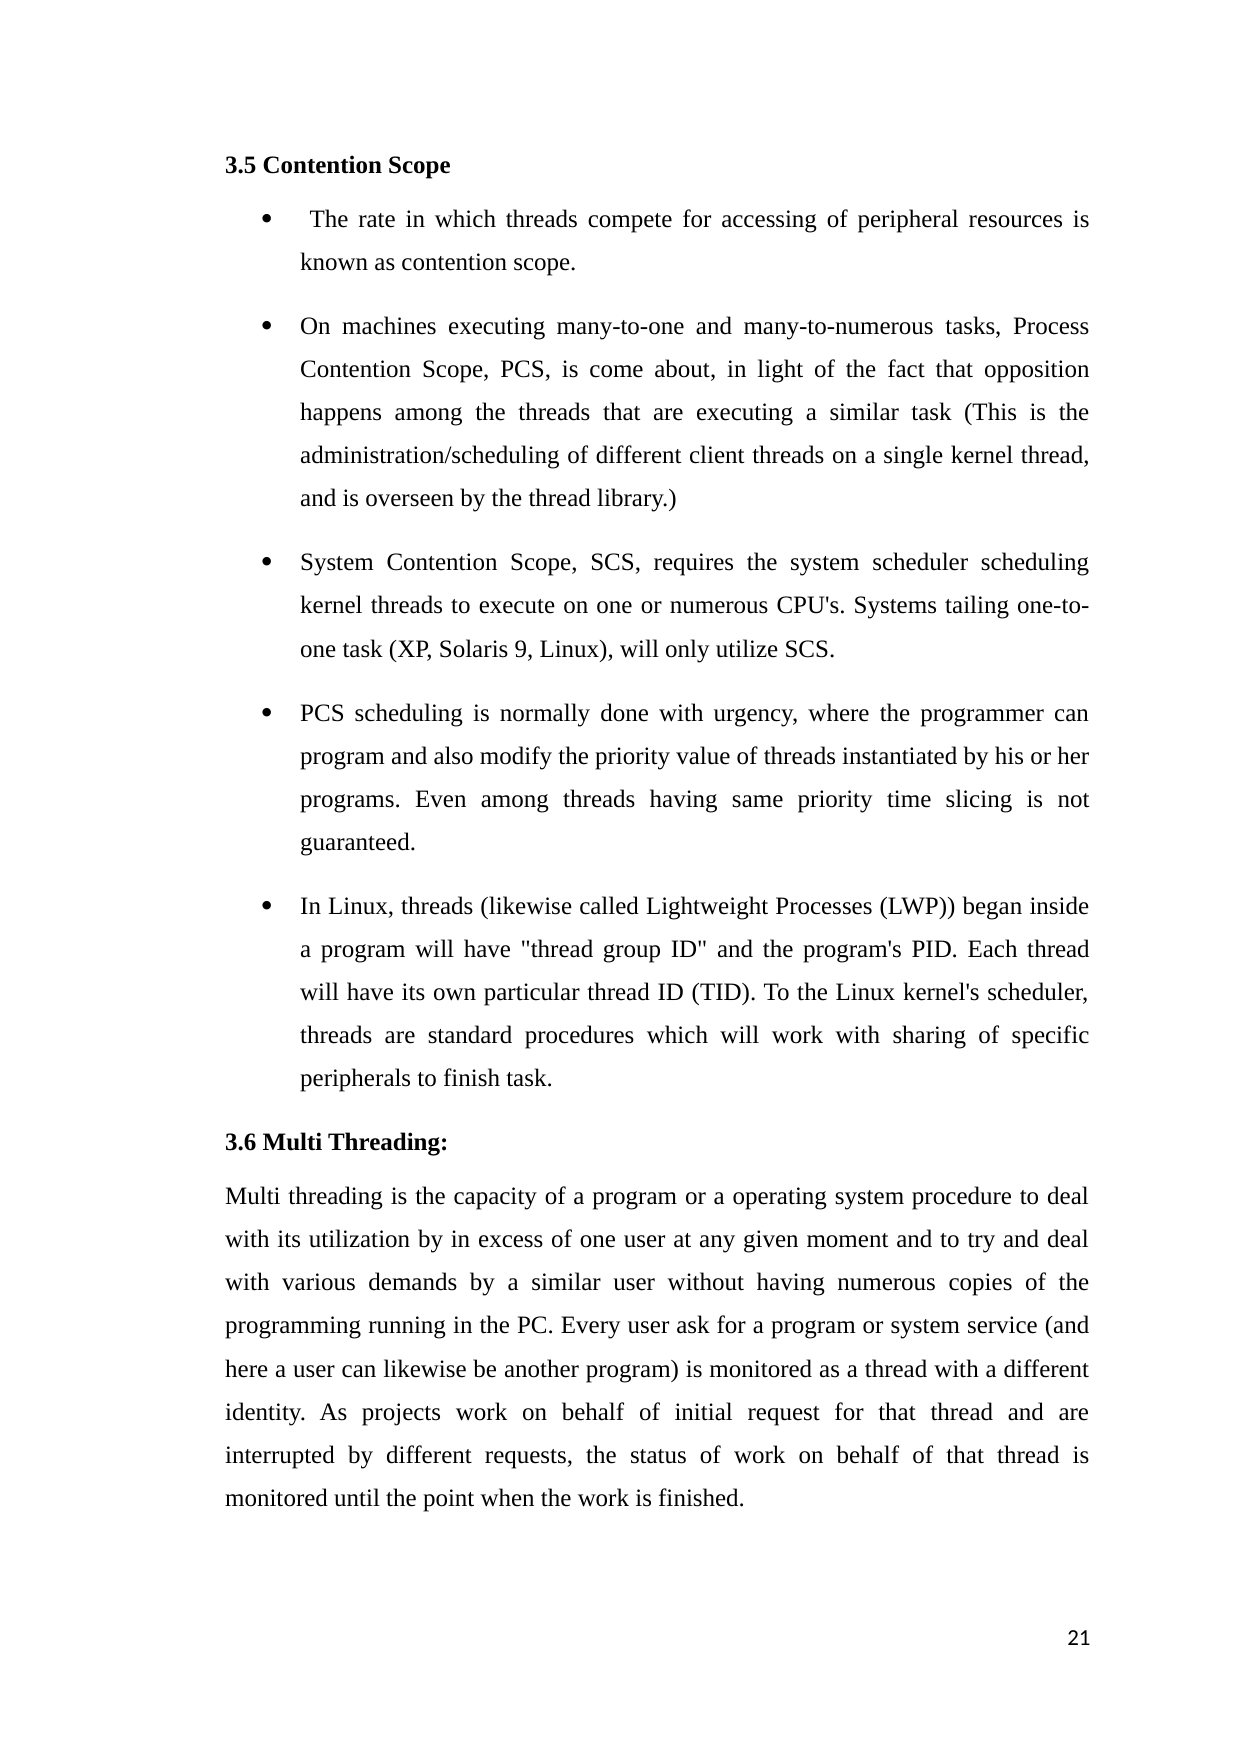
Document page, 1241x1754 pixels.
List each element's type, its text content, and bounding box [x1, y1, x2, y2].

subtitle 3.6 Multi Threading: [225, 1127, 1090, 1156]
list In Linux, threads (likewise called Lightweight Processes (LWP)) began inside a program will have "thread group ID" and the program's PID. Each thread will have its own particular thread ID (TID). To the Linux kernel's scheduler, threads are standard procedures which will work with sharing of specific peripherals to finish task. [262, 891, 1090, 1092]
text Multi threading is the capacity of a program or a operating system procedure to deal with its utilization by in excess of one user at any given moment and to try and deal with various demands by a similar user without having numerous copies of the programming running in the PC. Every user ask for a program or system service (and here a user can likewise be another program) is monitored as a thread with a different identity. As projects work on behalf of initial request for that thread and are interrupted by different requests, the status of work on behalf of that thread is monitored until the point when the work is finished. [225, 1181, 1090, 1512]
list The rate in which threads compete for accessing of peripheral resources is known as contention scope. [262, 204, 1090, 276]
list On machines executing many-to-one and many-to-numerous tasks, Process Contention Scope, PCS, is come about, in light of the fact that opposition happens among the threads that are executing a similar task (This is the administration/scheduling of different client threads on a single kernel thread, and is overseen by the thread library.) [262, 311, 1090, 512]
list System Contention Scope, SCS, requires the system scheduler scheduling kernel threads to execute on one or numerous CPU's. Systems tailing one-to-one task (XP, Solaris 9, Linux), will only utilize SCS. [262, 547, 1090, 662]
list PCS scheduling is normally done with urgency, where the programmer can program and also modify the priority value of threads instantiated by his or her programs. Even among threads having same priority time slicing is not guaranteed. [262, 698, 1090, 856]
subtitle 3.5 Contention Scope [225, 150, 1090, 179]
